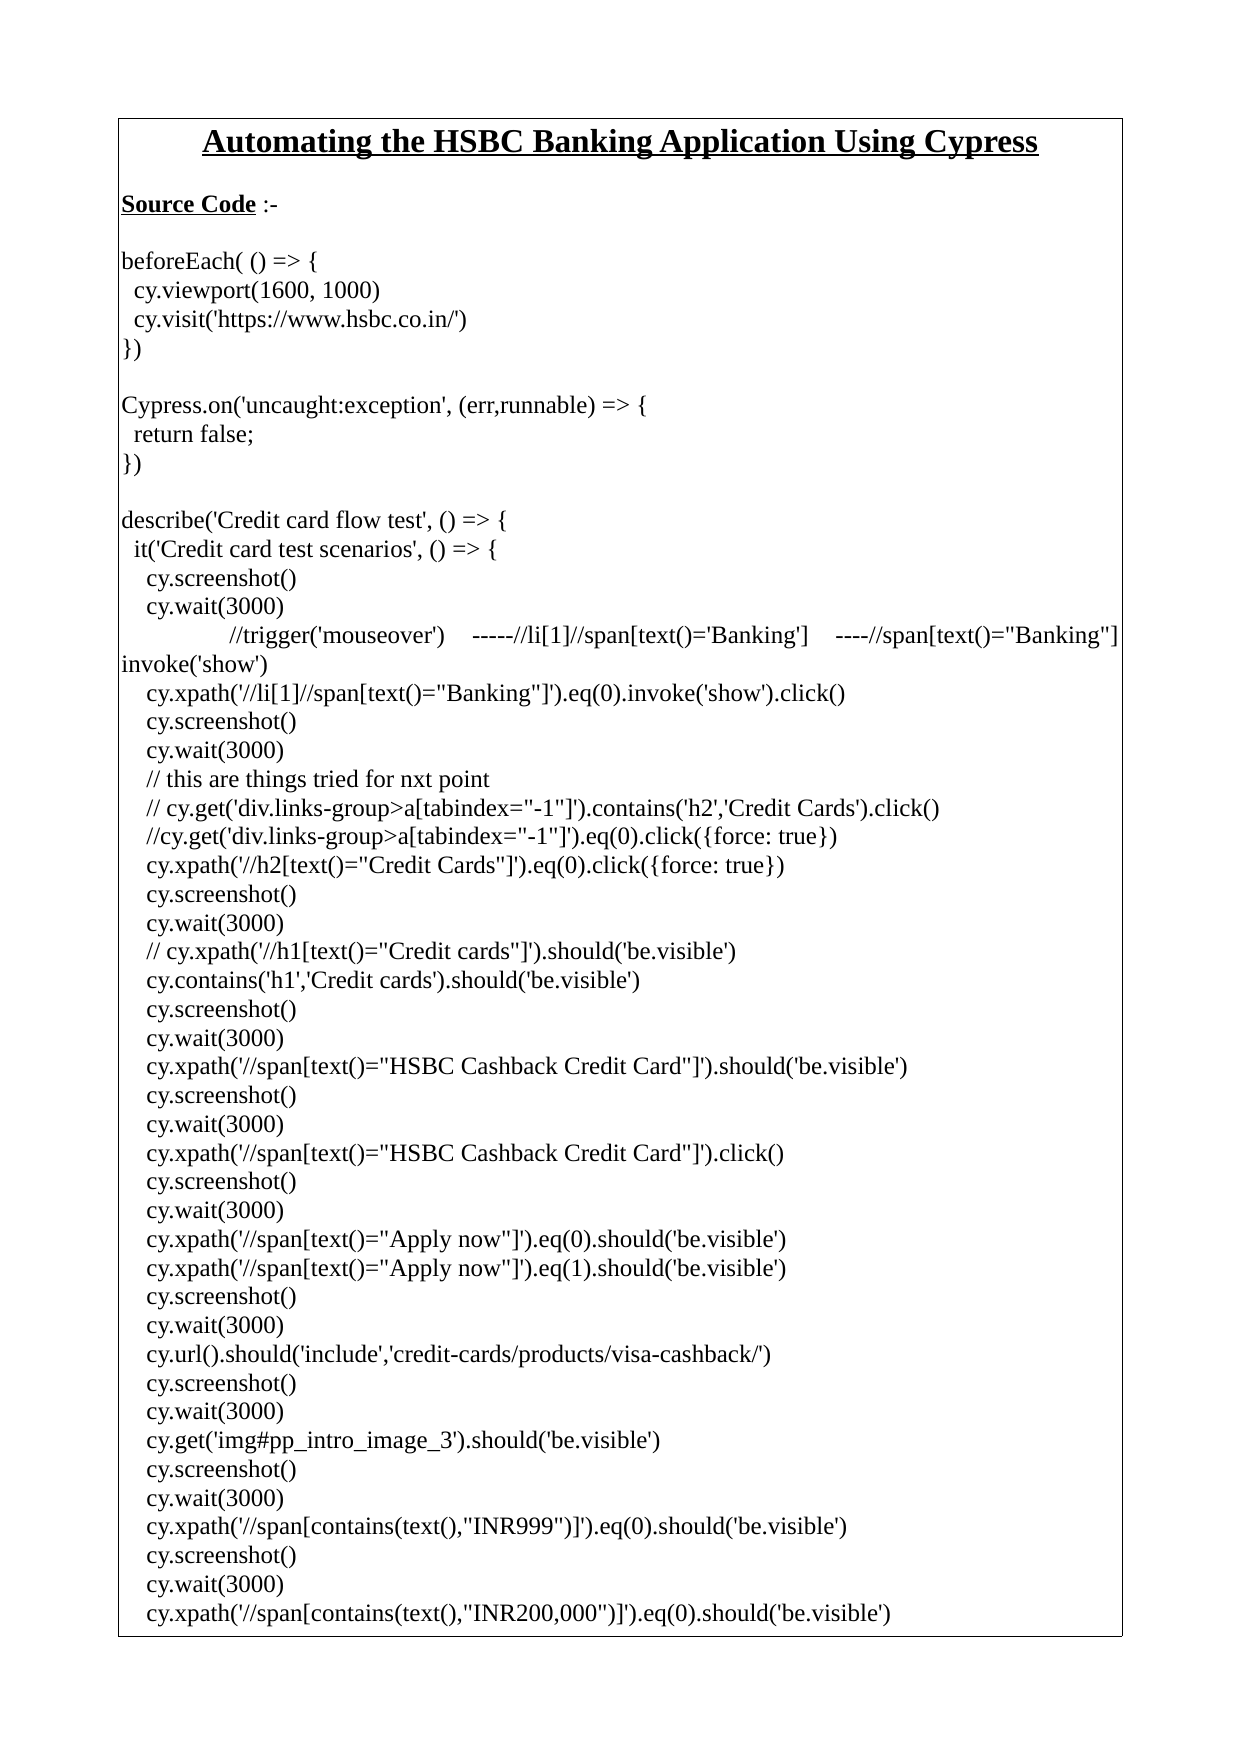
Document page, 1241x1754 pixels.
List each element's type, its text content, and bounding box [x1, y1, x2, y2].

text //cy.get('div.links-group>a[tabindex="-1"]').eq(0).click({force: true}) [121, 821, 1119, 850]
text cy.wait(3000) [121, 1310, 1119, 1339]
text cy.wait(3000) [121, 1569, 1119, 1598]
text // cy.xpath('//h1[text()="Credit cards"]').should('be.visible') [121, 936, 1119, 965]
text cy.screenshot() [121, 1540, 1119, 1569]
text cy.wait(3000) [121, 1396, 1119, 1425]
text cy.xpath('//span[text()="Apply now"]').eq(1).should('be.visible') [121, 1253, 1119, 1281]
text cy.xpath('//h2[text()="Credit Cards"]').eq(0).click({force: true}) [121, 850, 1119, 879]
text cy.url().should('include','credit-cards/products/visa-cashback/') [121, 1339, 1119, 1368]
text cy.screenshot() [121, 1166, 1119, 1195]
text cy.contains('h1','Credit cards').should('be.visible') [121, 965, 1119, 994]
text cy.screenshot() [121, 563, 1119, 591]
text //trigger('mouseover') -----//li[1]//span[text()='Banking'] ----//span[text()="Banking"] invoke('show') [121, 620, 1119, 678]
text cy.wait(3000) [121, 1483, 1119, 1511]
text cy.screenshot() [121, 879, 1119, 908]
text describe('Credit card flow test', () => { [121, 505, 1119, 534]
text cy.wait(3000) [121, 1195, 1119, 1224]
text cy.wait(3000) [121, 1023, 1119, 1051]
text cy.wait(3000) [121, 1109, 1119, 1138]
text cy.xpath('//span[text()="HSBC Cashback Credit Card"]').click() [121, 1138, 1119, 1166]
text cy.visit('https://www.hsbc.co.in/') [121, 304, 1119, 333]
text cy.xpath('//span[contains(text(),"INR999")]').eq(0).should('be.visible') [121, 1511, 1119, 1540]
text // this are things tried for nxt point [121, 764, 1119, 793]
text cy.screenshot() [121, 1080, 1119, 1109]
text cy.screenshot() [121, 706, 1119, 735]
text cy.xpath('//span[text()="HSBC Cashback Credit Card"]').should('be.visible') [121, 1051, 1119, 1080]
text Source Code :- [121, 189, 1119, 218]
text cy.screenshot() [121, 1281, 1119, 1310]
text cy.viewport(1600, 1000) [121, 275, 1119, 304]
text cy.xpath('//span[text()="Apply now"]').eq(0).should('be.visible') [121, 1224, 1119, 1253]
text cy.screenshot() [121, 1368, 1119, 1396]
text cy.xpath('//span[contains(text(),"INR200,000")]').eq(0).should('be.visible') [121, 1598, 1119, 1626]
text cy.screenshot() [121, 994, 1119, 1023]
text cy.screenshot() [121, 1454, 1119, 1483]
text beforeEach( () => { [121, 246, 1119, 275]
text cy.wait(3000) [121, 908, 1119, 936]
text cy.wait(3000) [121, 591, 1119, 620]
text cy.get('img#pp_intro_image_3').should('be.visible') [121, 1425, 1119, 1454]
text return false; [121, 419, 1119, 448]
text // cy.get('div.links-group>a[tabindex="-1"]').contains('h2','Credit Cards').click() [121, 793, 1119, 821]
text }) [121, 333, 1119, 361]
text Cypress.on('uncaught:exception', (err,runnable) => { [121, 390, 1119, 419]
text }) [121, 448, 1119, 476]
text cy.wait(3000) [121, 735, 1119, 764]
text cy.xpath('//li[1]//span[text()="Banking"]').eq(0).invoke('show').click() [121, 678, 1119, 706]
text it('Credit card test scenarios', () => { [121, 534, 1119, 563]
